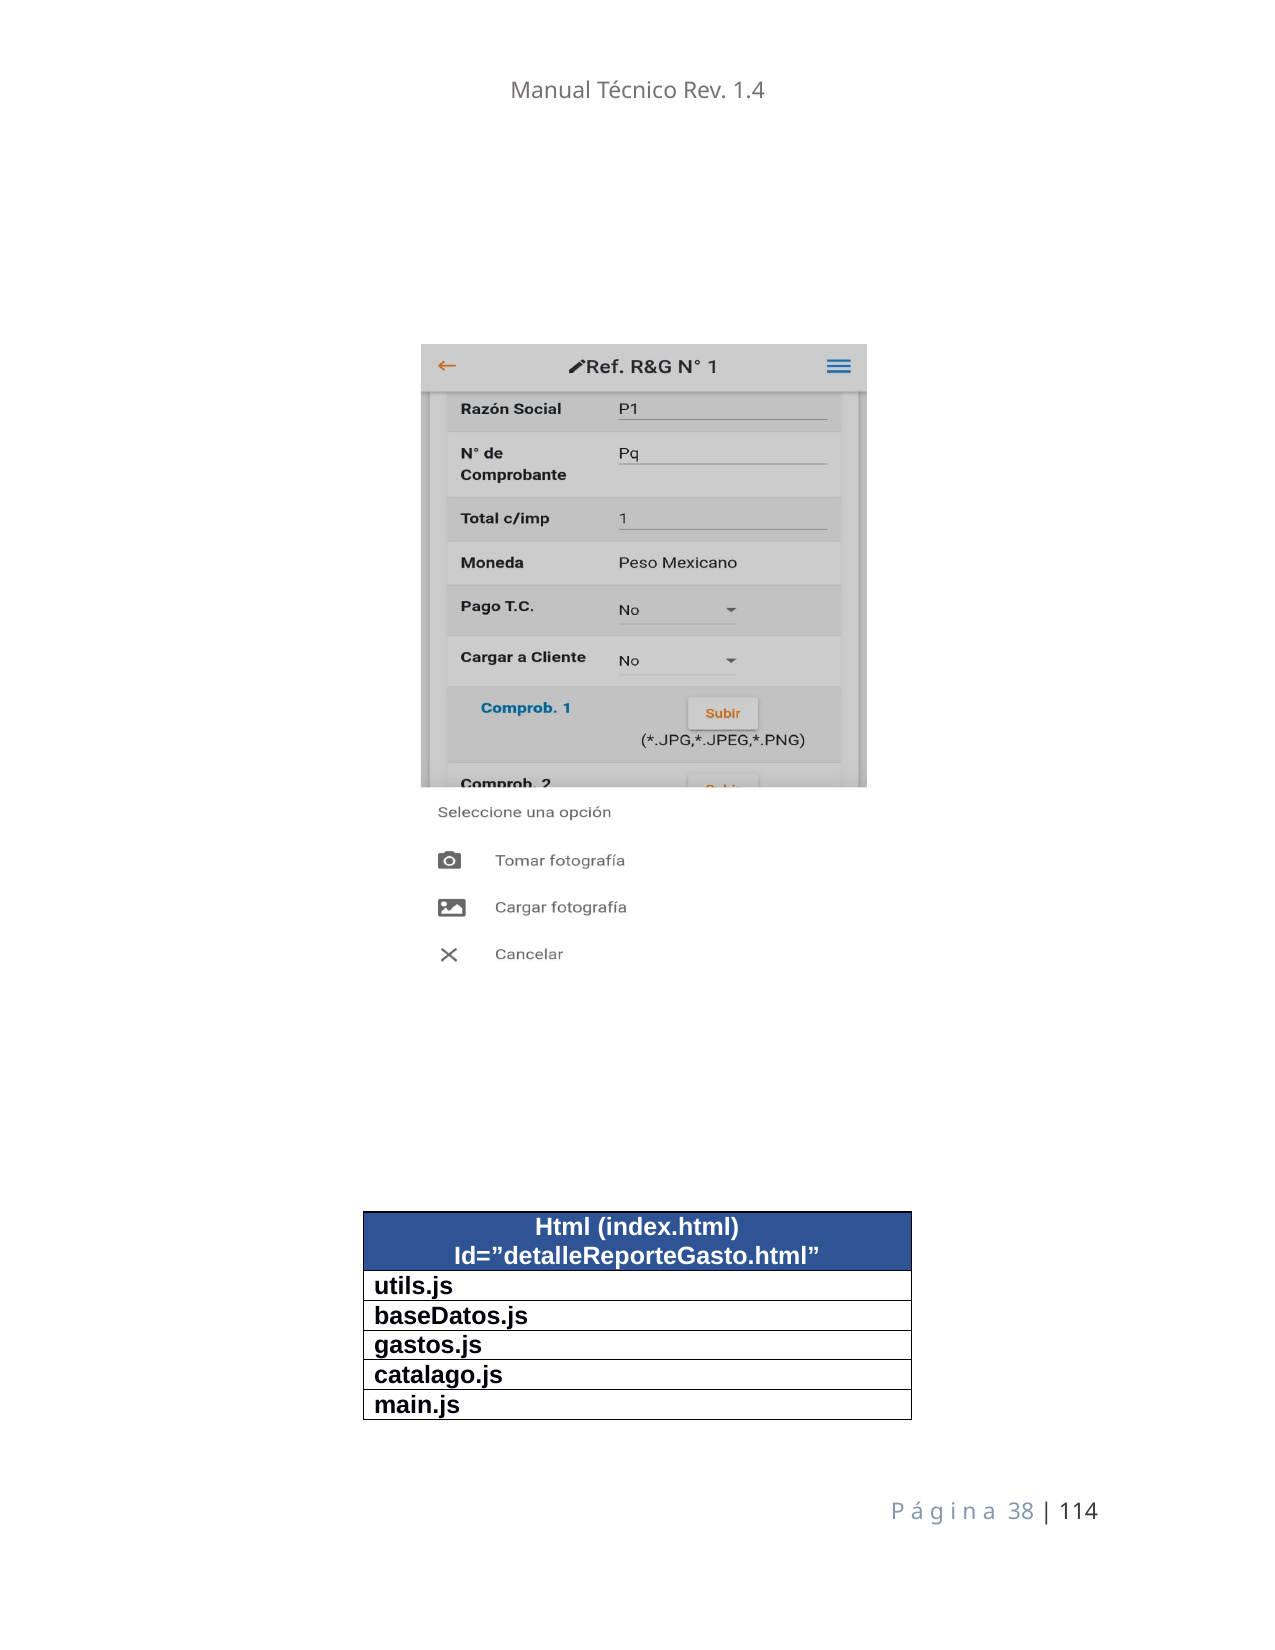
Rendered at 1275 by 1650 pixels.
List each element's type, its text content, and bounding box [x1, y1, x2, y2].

picture [420, 344, 867, 978]
table_cell utils.js [364, 1271, 911, 1300]
table_cell gastos.js [364, 1331, 911, 1359]
table_cell baseDatos.js [364, 1301, 911, 1329]
table_cell catalago.js [364, 1360, 911, 1389]
table_header Html (index.html) Id=”detalleReporteGasto.html” [364, 1213, 911, 1270]
table_cell main.js [364, 1390, 911, 1419]
